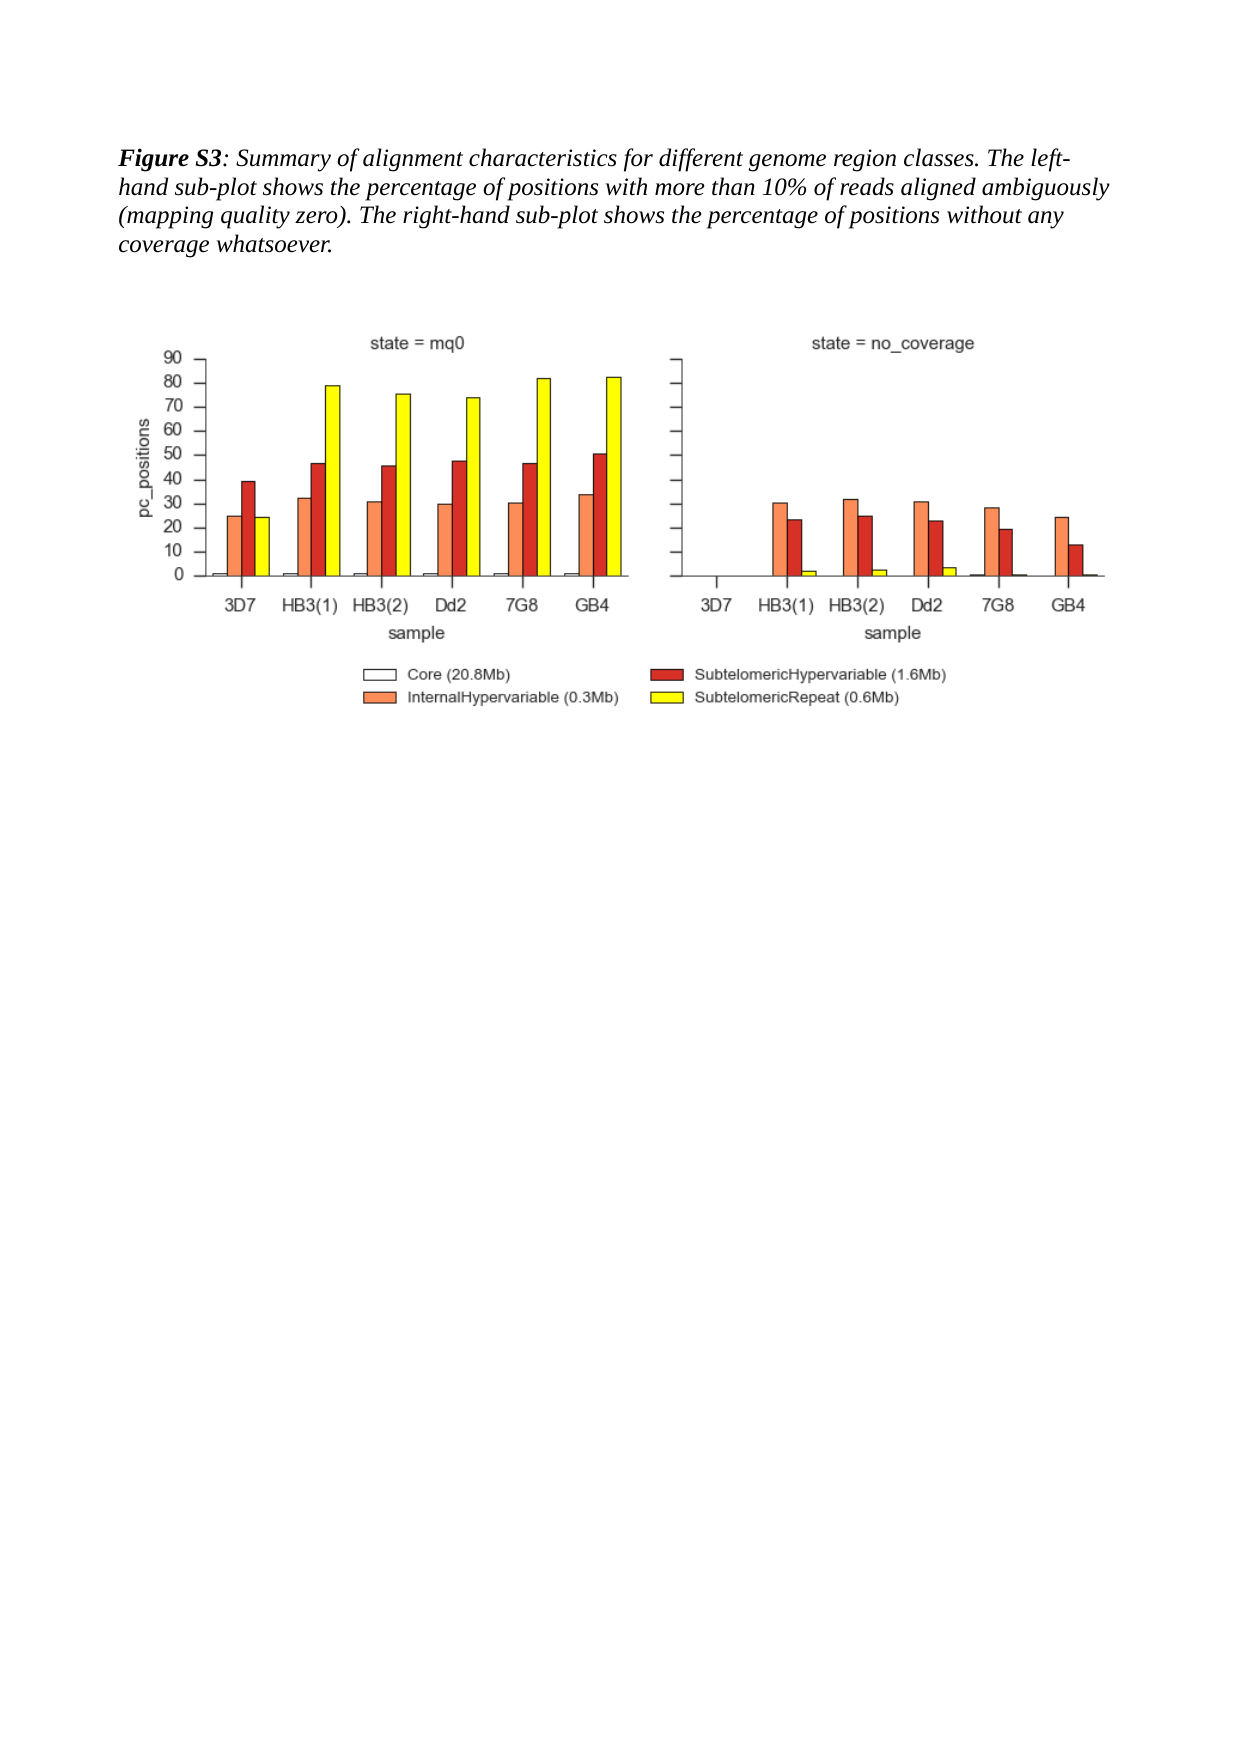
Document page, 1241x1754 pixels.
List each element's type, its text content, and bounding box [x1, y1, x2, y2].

text Figure S3: Summary of alignment characteristics for different genome region classes. The left-hand sub-plot shows the percentage of positions with more than 10% of reads aligned ambiguously (mapping quality zero). The right-hand sub-plot shows the percentage of positions without any coverage whatsoever. [118, 143, 1122, 258]
picture [118, 317, 1123, 748]
